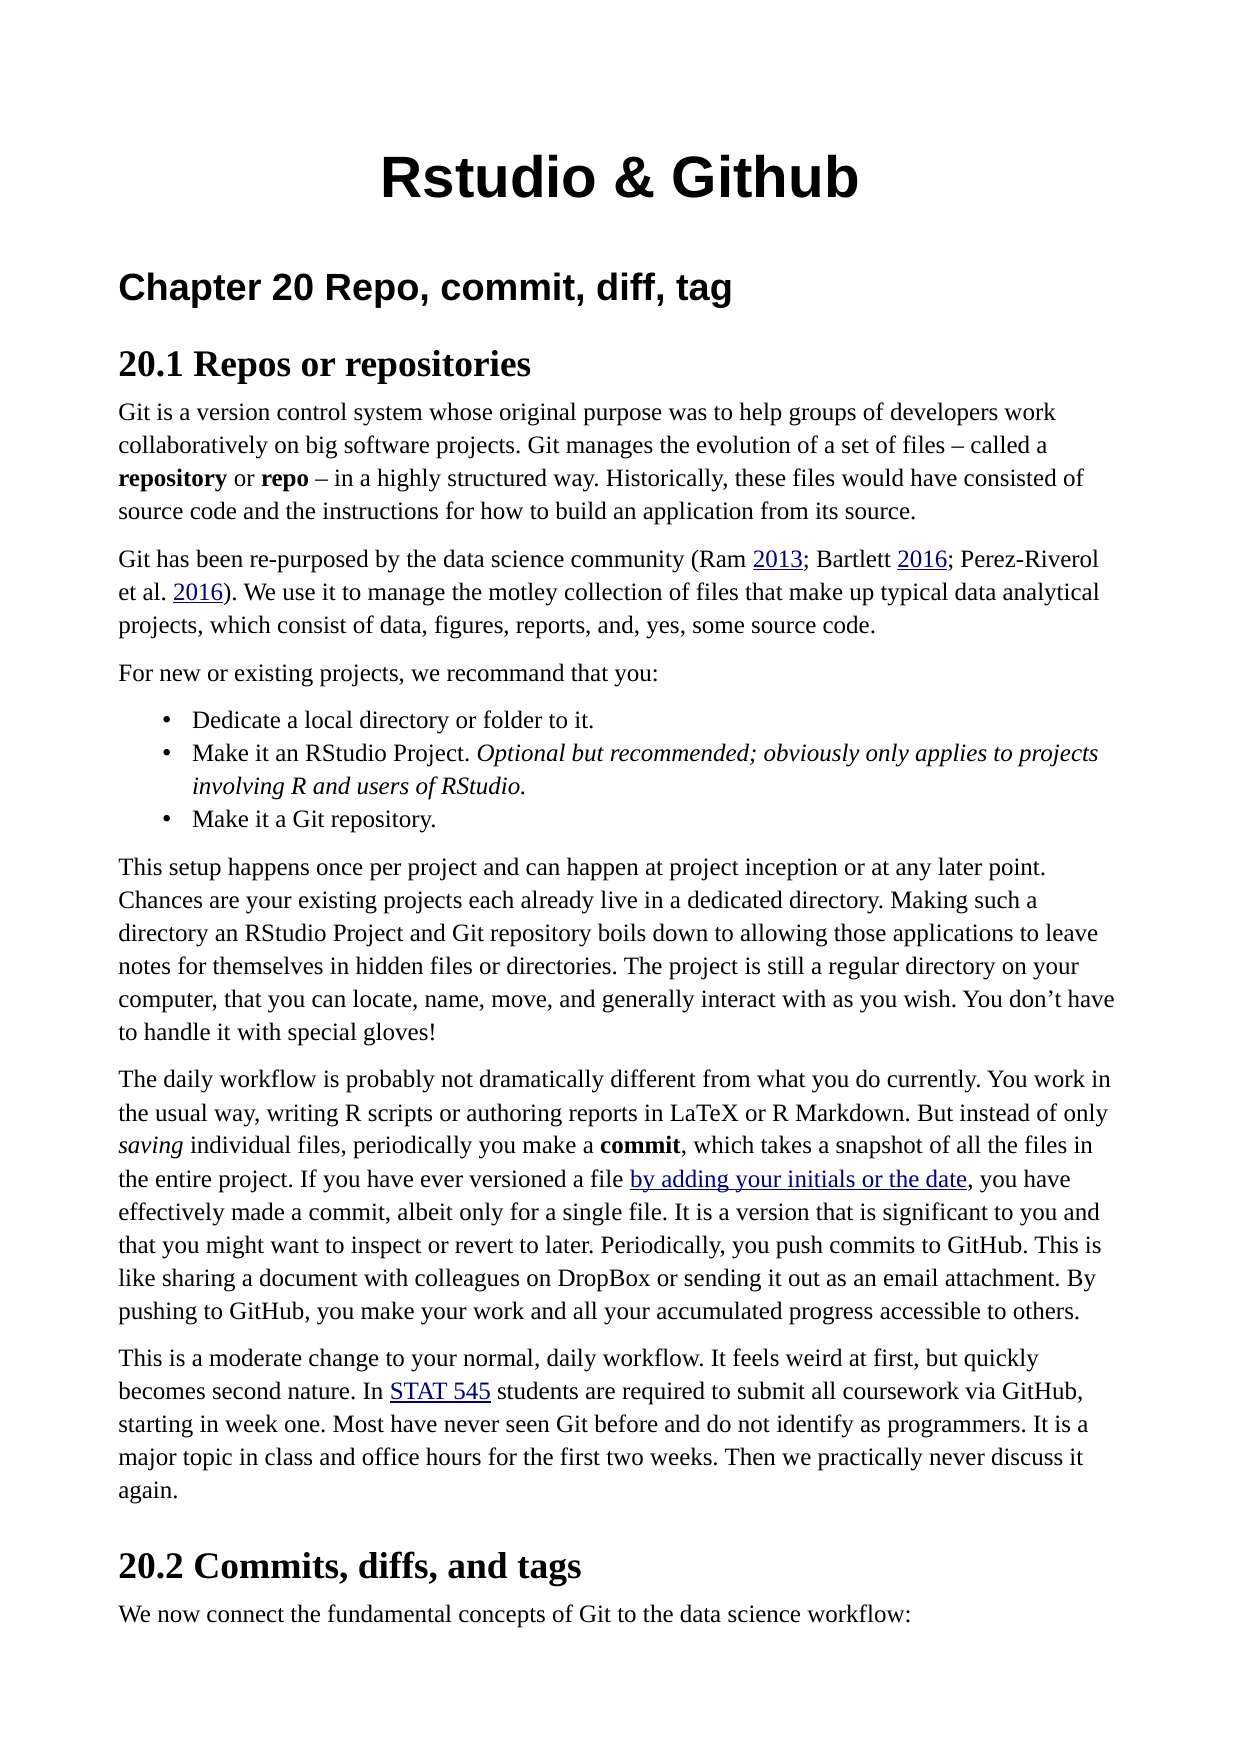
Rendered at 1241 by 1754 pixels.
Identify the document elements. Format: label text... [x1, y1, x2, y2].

list Dedicate a local directory or folder to it. [162, 705, 1122, 734]
text Git has been re-purposed by the data science community (Ram 2013; Bartlett 2016; Perez-Riverol et al. 2016). We use it to manage the motley collection of files that make up typical data analytical projects, which consist of data, figures, reports, and, yes, some source code. [118, 544, 1122, 639]
subtitle Chapter 20 Repo, commit, diff, tag [118, 265, 1122, 308]
subtitle 20.2 Commits, diffs, and tags [118, 1544, 1122, 1587]
text The daily workflow is probably not dramatically different from what you do currently. You work in the usual way, writing R scripts or authoring reports in LaTeX or R Markdown. But instead of only saving individual files, periodically you make a commit, which takes a snapshot of all the files in the entire project. If you have ever versioned a file by adding your initials or the date, you have effectively made a commit, albeit only for a single file. It is a version that is significant to you and that you might want to inspect or revert to later. Periodically, you push commits to GitHub. This is like sharing a document with colleagues on DropBox or sending it out as an email attachment. By pushing to GitHub, you make your work and all your accumulated progress accessible to others. [118, 1064, 1122, 1324]
list Make it a Git repository. [162, 804, 1122, 833]
text For new or existing projects, we recommand that you: [118, 658, 1122, 686]
text We now connect the fundamental concepts of Git to the data science workflow: [118, 1599, 1122, 1628]
text Git is a version control system whose original purpose was to help groups of developers work collaboratively on big software projects. Git manages the evolution of a set of files – called a repository or repo – in a highly structured way. Historically, these files would have consisted of source code and the instructions for how to build an application from its source. [118, 397, 1122, 525]
list Make it an RStudio Project. Optional but recommended; obviously only applies to projects involving R and users of RStudio. [162, 738, 1122, 800]
text This setup happens once per project and can happen at project inception or at any later point. Chances are your existing projects each already live in a dedicated directory. Making such a directory an RStudio Project and Git repository boils down to allowing those applications to leave notes for themselves in hidden files or directories. The project is still a regular directory on your computer, that you can locate, name, move, and generally interact with as you wish. You don’t have to handle it with special gloves! [118, 852, 1122, 1046]
subtitle 20.1 Repos or repositories [118, 342, 1122, 385]
text This is a moderate change to your normal, daily workflow. It feels weird at first, but quickly becomes second nature. In STAT 545 students are required to submit all coursework via GitHub, starting in week one. Most have never seen Git before and do not identify as programmers. It is a major topic in class and office hours for the first two weeks. Then we practically never discuss it again. [118, 1343, 1122, 1504]
